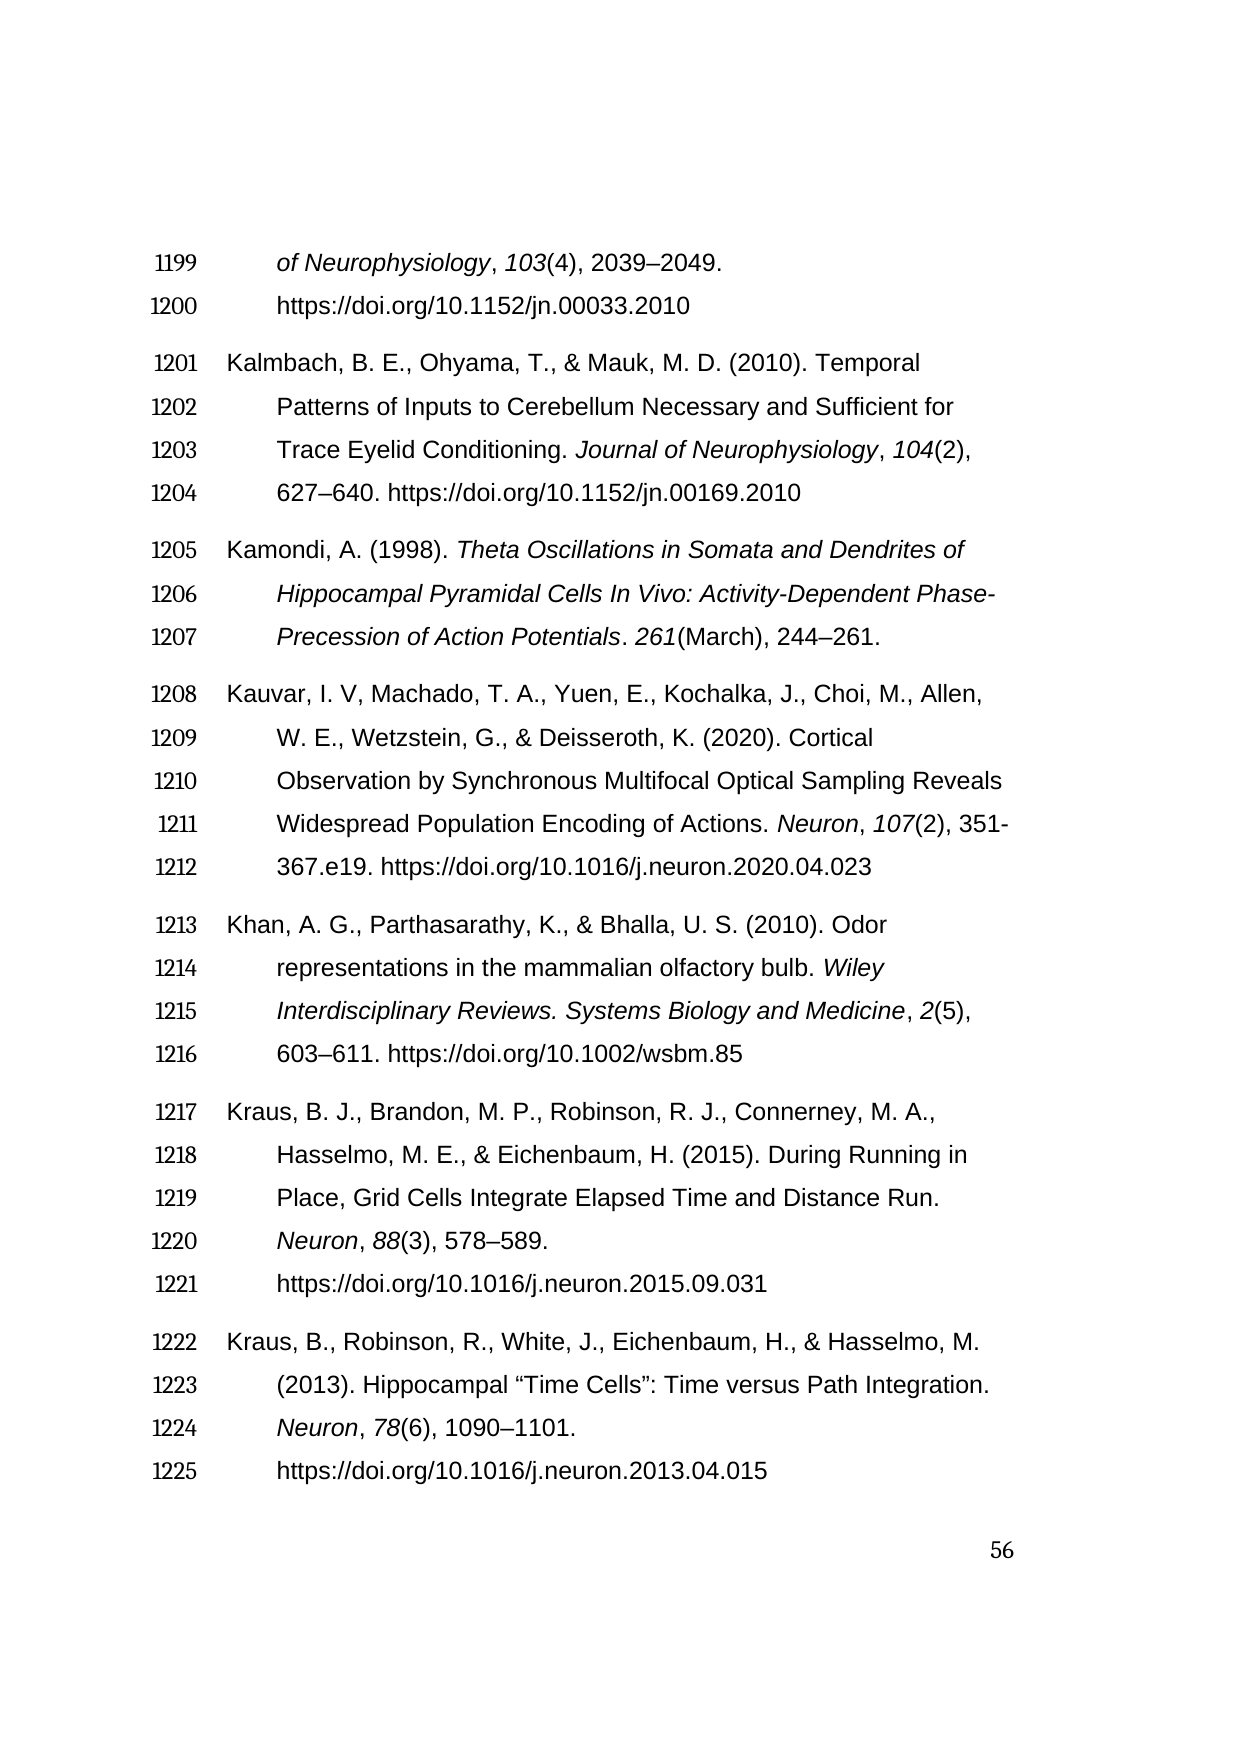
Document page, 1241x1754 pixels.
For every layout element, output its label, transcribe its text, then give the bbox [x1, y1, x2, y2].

text Kraus, B. J., Brandon, M. P., Robinson, R. J., Connerney, M. A., Hasselmo, M. E., & Eichenbaum, H. (2015). During Running in Place, Grid Cells Integrate Elapsed Time and Distance Run. Neuron, 88(3), 578–589. https://doi.org/10.1016/j.neuron.2015.09.031 [226, 1097, 1014, 1298]
text Kamondi, A. (1998). Theta Oscillations in Somata and Dendrites of Hippocampal Pyramidal Cells In Vivo: Activity-Dependent Phase-Precession of Action Potentials. 261(March), 244–261. [226, 536, 1014, 651]
text Kauvar, I. V, Machado, T. A., Yuen, E., Kochalka, J., Choi, M., Allen, W. E., Wetzstein, G., & Deisseroth, K. (2020). Cortical Observation by Synchronous Multifocal Optical Sampling Reveals Widespread Population Encoding of Actions. Neuron, 107(2), 351-367.e19. https://doi.org/10.1016/j.neuron.2020.04.023 [226, 679, 1014, 881]
text Kraus, B., Robinson, R., White, J., Eichenbaum, H., & Hasselmo, M. (2013). Hippocampal “Time Cells”: Time versus Path Integration. Neuron, 78(6), 1090–1101. https://doi.org/10.1016/j.neuron.2013.04.015 [226, 1327, 1014, 1485]
text Khan, A. G., Parthasarathy, K., & Bhalla, U. S. (2010). Odor representations in the mammalian olfactory bulb. Wiley Interdisciplinary Reviews. Systems Biology and Medicine, 2(5), 603–611. https://doi.org/10.1002/wsbm.85 [226, 910, 1014, 1068]
text of Neurophysiology, 103(4), 2039–2049. https://doi.org/10.1152/jn.00033.2010 [226, 248, 1014, 319]
text Kalmbach, B. E., Ohyama, T., & Mauk, M. D. (2010). Temporal Patterns of Inputs to Cerebellum Necessary and Sufficient for Trace Eyelid Conditioning. Journal of Neurophysiology, 104(2), 627–640. https://doi.org/10.1152/jn.00169.2010 [226, 348, 1014, 507]
